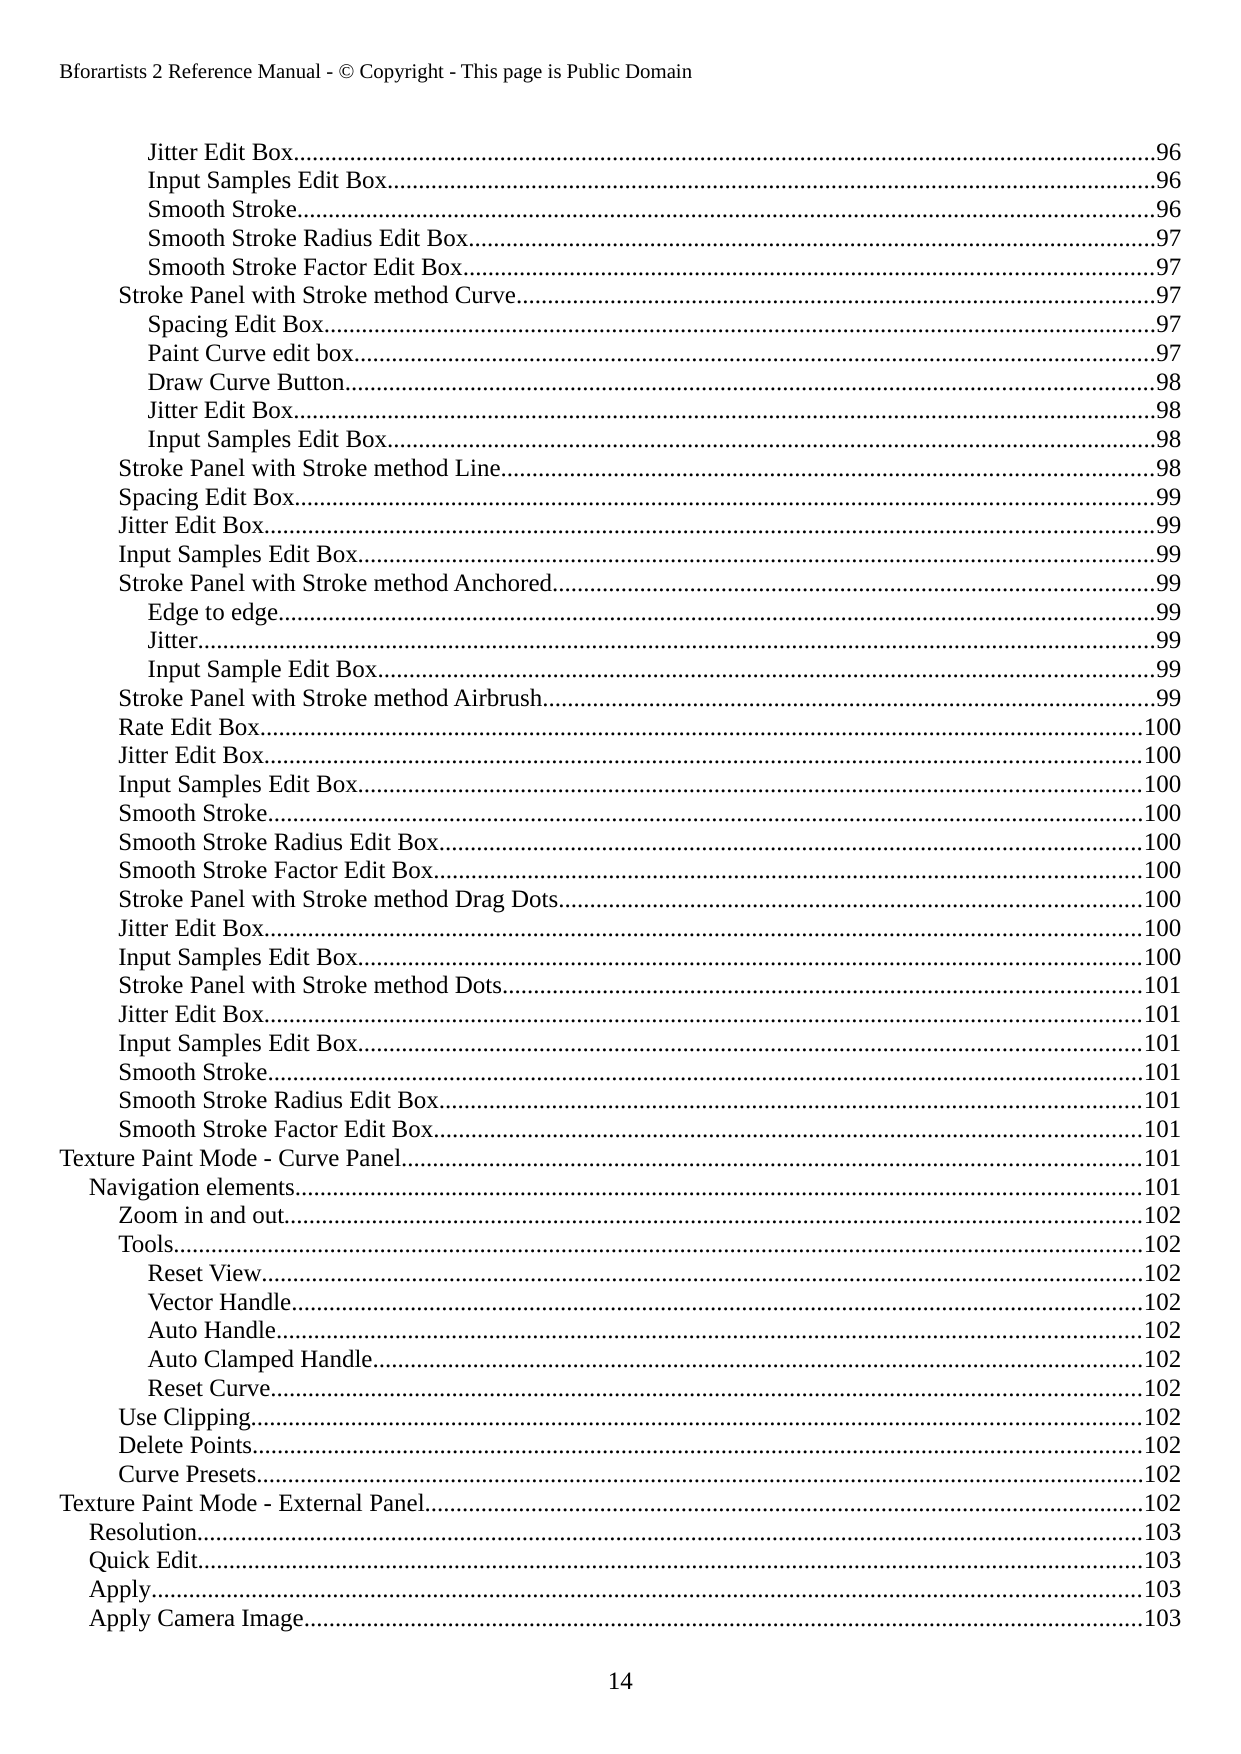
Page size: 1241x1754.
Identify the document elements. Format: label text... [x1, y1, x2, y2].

text Jitter Edit Box 96 [147, 137, 1181, 165]
text Texture Paint Mode - Curve Panel 101 [59, 1143, 1181, 1172]
text Input Samples Edit Box 98 [147, 424, 1181, 453]
text Input Samples Edit Box 99 [118, 539, 1181, 568]
text Texture Paint Mode - External Panel 102 [59, 1488, 1181, 1517]
text Spacing Edit Box 99 [118, 482, 1181, 510]
text Paint Curve edit box 97 [147, 338, 1181, 367]
text Stroke Panel with Stroke method Airbrush 99 [118, 683, 1181, 712]
text Use Clipping 102 [118, 1402, 1181, 1430]
text Tools 102 [118, 1229, 1181, 1258]
text Smooth Stroke Radius Edit Box 97 [147, 223, 1181, 252]
text Input Samples Edit Box 101 [118, 1028, 1181, 1057]
text Stroke Panel with Stroke method Dots 101 [118, 970, 1181, 999]
text Resolution 103 [88, 1517, 1181, 1545]
text Delete Points 102 [118, 1430, 1181, 1459]
text Stroke Panel with Stroke method Drag Dots 100 [118, 884, 1181, 913]
text Navigation elements 101 [88, 1172, 1181, 1200]
text Apply Camera Image 103 [88, 1603, 1181, 1632]
text Jitter Edit Box 101 [118, 999, 1181, 1028]
text Spacing Edit Box 97 [147, 309, 1181, 338]
text Stroke Panel with Stroke method Line 98 [118, 453, 1181, 482]
text Smooth Stroke Radius Edit Box 100 [118, 827, 1181, 855]
text Input Sample Edit Box 99 [147, 654, 1181, 683]
text Smooth Stroke 100 [118, 798, 1181, 827]
text Stroke Panel with Stroke method Anchored 99 [118, 568, 1181, 597]
text Smooth Stroke Factor Edit Box 100 [118, 855, 1181, 884]
text Apply 103 [88, 1574, 1181, 1603]
text Jitter Edit Box 99 [118, 510, 1181, 539]
text Jitter 99 [147, 625, 1181, 654]
text Vector Handle 102 [147, 1287, 1181, 1315]
text Input Samples Edit Box 100 [118, 942, 1181, 970]
text Input Samples Edit Box 96 [147, 165, 1181, 194]
text Reset View 102 [147, 1258, 1181, 1287]
text Rate Edit Box 100 [118, 712, 1181, 740]
text Smooth Stroke Factor Edit Box 101 [118, 1114, 1181, 1143]
text Jitter Edit Box 100 [118, 913, 1181, 942]
text Draw Curve Button 98 [147, 367, 1181, 395]
text Auto Clamped Handle 102 [147, 1344, 1181, 1373]
text Input Samples Edit Box 100 [118, 769, 1181, 798]
text Smooth Stroke Radius Edit Box 101 [118, 1085, 1181, 1114]
text Edge to edge 99 [147, 597, 1181, 625]
text Smooth Stroke Factor Edit Box 97 [147, 252, 1181, 280]
text Zoom in and out 102 [118, 1200, 1181, 1229]
text Curve Presets 102 [118, 1459, 1181, 1488]
text Jitter Edit Box 100 [118, 740, 1181, 769]
text Stroke Panel with Stroke method Curve 97 [118, 280, 1181, 309]
text Jitter Edit Box 98 [147, 395, 1181, 424]
text Quick Edit 103 [88, 1545, 1181, 1574]
text Smooth Stroke 96 [147, 194, 1181, 223]
text Smooth Stroke 101 [118, 1057, 1181, 1085]
text Auto Handle 102 [147, 1315, 1181, 1344]
text Reset Curve 102 [147, 1373, 1181, 1402]
